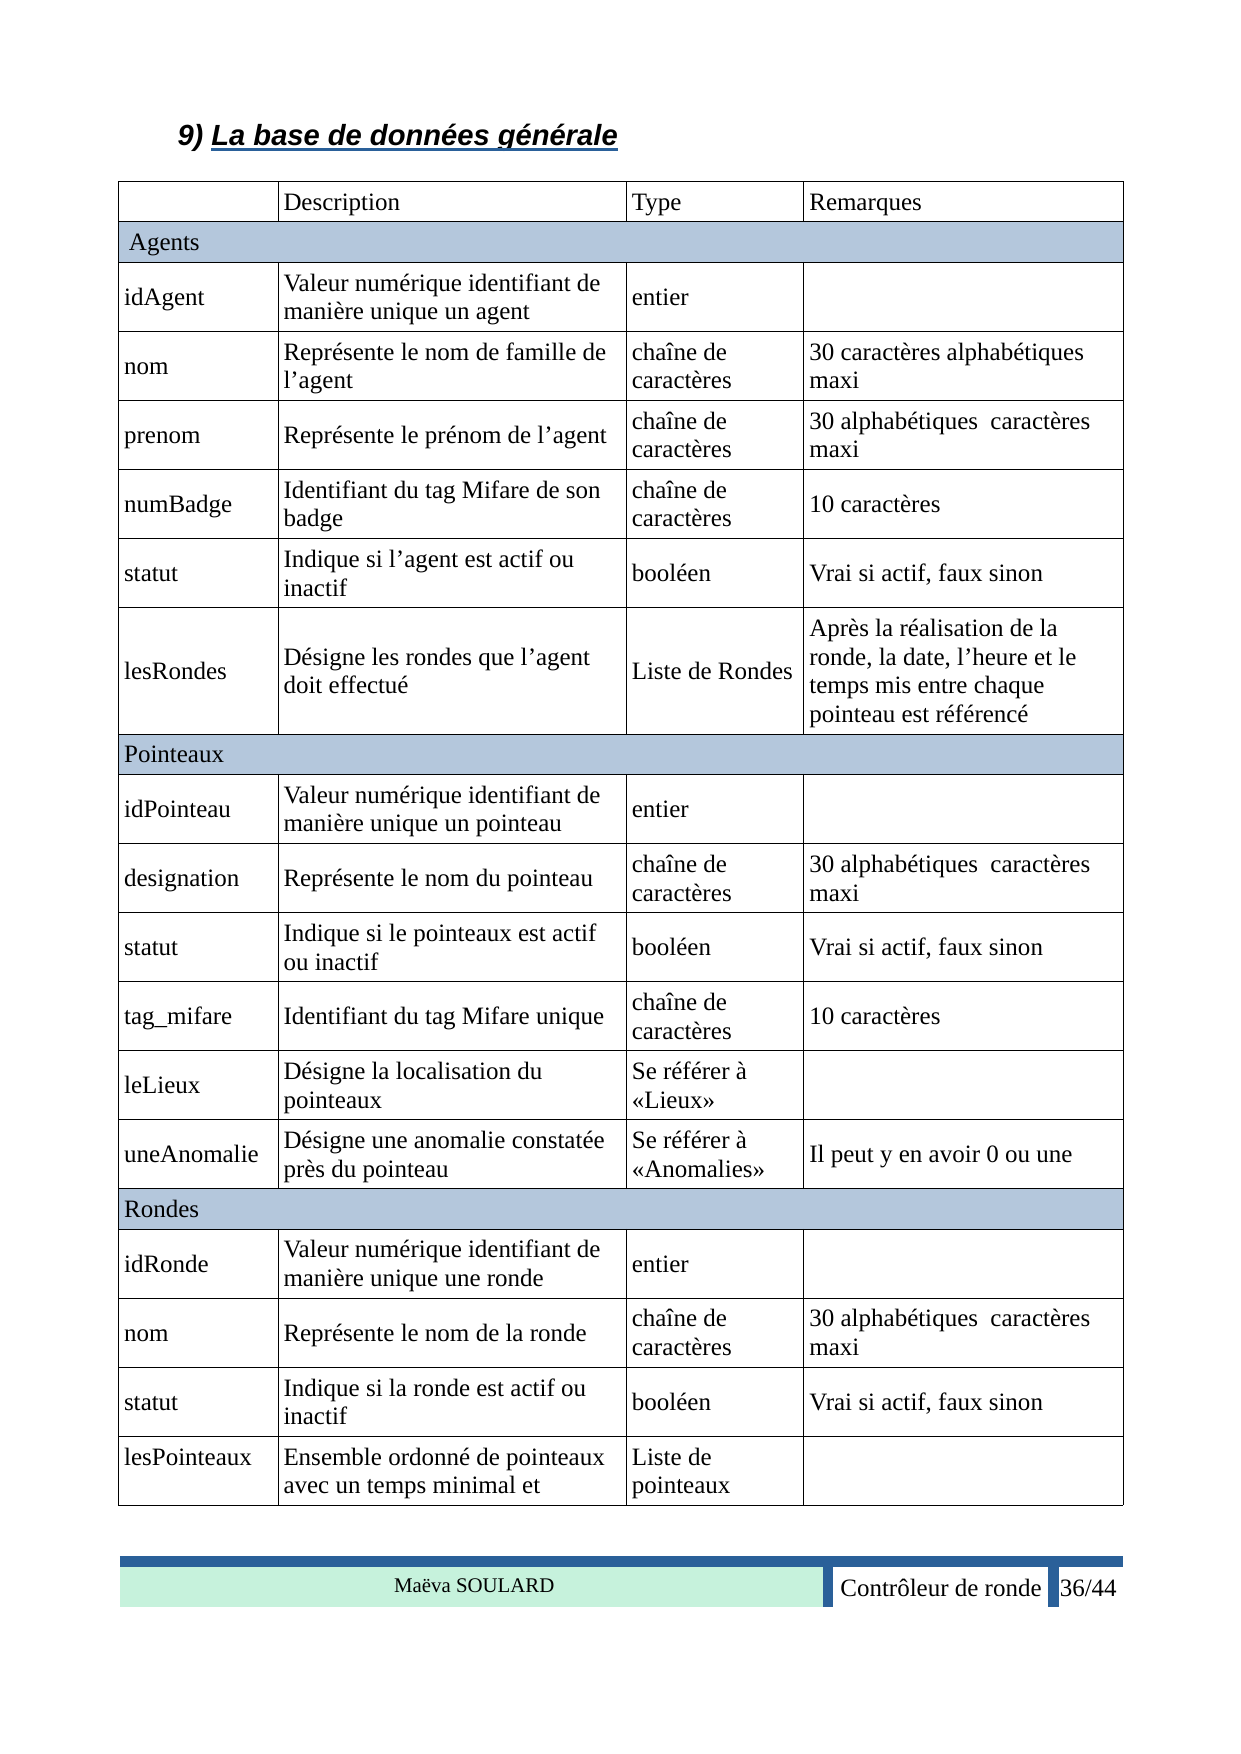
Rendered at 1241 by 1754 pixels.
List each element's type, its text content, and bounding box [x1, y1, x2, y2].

subtitle La base de données générale [118, 118, 1122, 152]
table_cell Vrai si actif, faux sinon [804, 539, 1123, 607]
table_cell Se référer à «Lieux» [627, 1051, 803, 1119]
table_cell Représente le nom du pointeau [279, 844, 626, 912]
table_header Description [279, 182, 626, 221]
table_cell nom [119, 332, 278, 400]
table_cell Il peut y en avoir 0 ou une [804, 1120, 1123, 1188]
table_cell statut [119, 539, 278, 607]
table_cell numBadge [119, 470, 278, 538]
table_cell designation [119, 844, 278, 912]
table_cell chaîne de caractères [627, 844, 803, 912]
table_cell Valeur numérique identifiant de manière unique une ronde [279, 1230, 626, 1298]
table_cell Ensemble ordonné de pointeaux avec un temps minimal et [279, 1437, 626, 1505]
table_cell lesPointeaux [119, 1437, 278, 1505]
table_cell leLieux [119, 1051, 278, 1119]
table_cell 10 caractères [804, 982, 1123, 1050]
table_cell Se référer à «Anomalies» [627, 1120, 803, 1188]
table_cell Liste de Rondes [627, 608, 803, 734]
table_cell Liste de pointeaux [627, 1437, 803, 1505]
table_cell nom [119, 1299, 278, 1367]
table_cell 30 caractères alphabétiques maxi [804, 332, 1123, 400]
table_cell idRonde [119, 1230, 278, 1298]
table_cell 30 alphabétiques caractères maxi [804, 1299, 1123, 1367]
table_cell entier [627, 263, 803, 331]
table_cell Pointeaux [119, 735, 1123, 774]
table_cell [804, 1437, 1123, 1505]
table_cell idAgent [119, 263, 278, 331]
table_cell chaîne de caractères [627, 401, 803, 469]
table_cell [804, 775, 1123, 843]
table_cell statut [119, 913, 278, 981]
table_cell chaîne de caractères [627, 470, 803, 538]
table_cell Valeur numérique identifiant de manière unique un pointeau [279, 775, 626, 843]
table_cell Indique si l’agent est actif ou inactif [279, 539, 626, 607]
table_cell Désigne les rondes que l’agent doit effectué [279, 608, 626, 734]
table_cell booléen [627, 1368, 803, 1436]
table_cell Rondes [119, 1189, 1123, 1229]
table_cell idPointeau [119, 775, 278, 843]
table_cell Identifiant du tag Mifare de son badge [279, 470, 626, 538]
table_cell prenom [119, 401, 278, 469]
table_cell [804, 263, 1123, 331]
table_cell 30 alphabétiques caractères maxi [804, 401, 1123, 469]
table_cell tag_mifare [119, 982, 278, 1050]
table_header Type [627, 182, 803, 221]
table_cell Après la réalisation de la ronde, la date, l’heure et le temps mis entre chaque pointeau est référencé [804, 608, 1123, 734]
table_cell chaîne de caractères [627, 982, 803, 1050]
table_cell Désigne une anomalie constatée près du pointeau [279, 1120, 626, 1188]
table_cell uneAnomalie [119, 1120, 278, 1188]
table_cell 30 alphabétiques caractères maxi [804, 844, 1123, 912]
table_cell lesRondes [119, 608, 278, 734]
table_cell 10 caractères [804, 470, 1123, 538]
table_cell Désigne la localisation du pointeaux [279, 1051, 626, 1119]
table_cell Valeur numérique identifiant de manière unique un agent [279, 263, 626, 331]
table_cell booléen [627, 913, 803, 981]
table_cell Agents [119, 222, 1123, 262]
table_cell Représente le nom de famille de l’agent [279, 332, 626, 400]
table_header Remarques [804, 182, 1123, 221]
table_cell Représente le prénom de l’agent [279, 401, 626, 469]
table_cell [804, 1051, 1123, 1119]
table_cell entier [627, 775, 803, 843]
table_cell booléen [627, 539, 803, 607]
table_cell Vrai si actif, faux sinon [804, 1368, 1123, 1436]
table_cell Indique si la ronde est actif ou inactif [279, 1368, 626, 1436]
table_cell chaîne de caractères [627, 1299, 803, 1367]
table_cell [804, 1230, 1123, 1298]
table_cell entier [627, 1230, 803, 1298]
table_cell Indique si le pointeaux est actif ou inactif [279, 913, 626, 981]
table_cell chaîne de caractères [627, 332, 803, 400]
table_cell Représente le nom de la ronde [279, 1299, 626, 1367]
table_cell Identifiant du tag Mifare unique [279, 982, 626, 1050]
table_header [119, 182, 278, 221]
table_cell Vrai si actif, faux sinon [804, 913, 1123, 981]
table_cell statut [119, 1368, 278, 1436]
